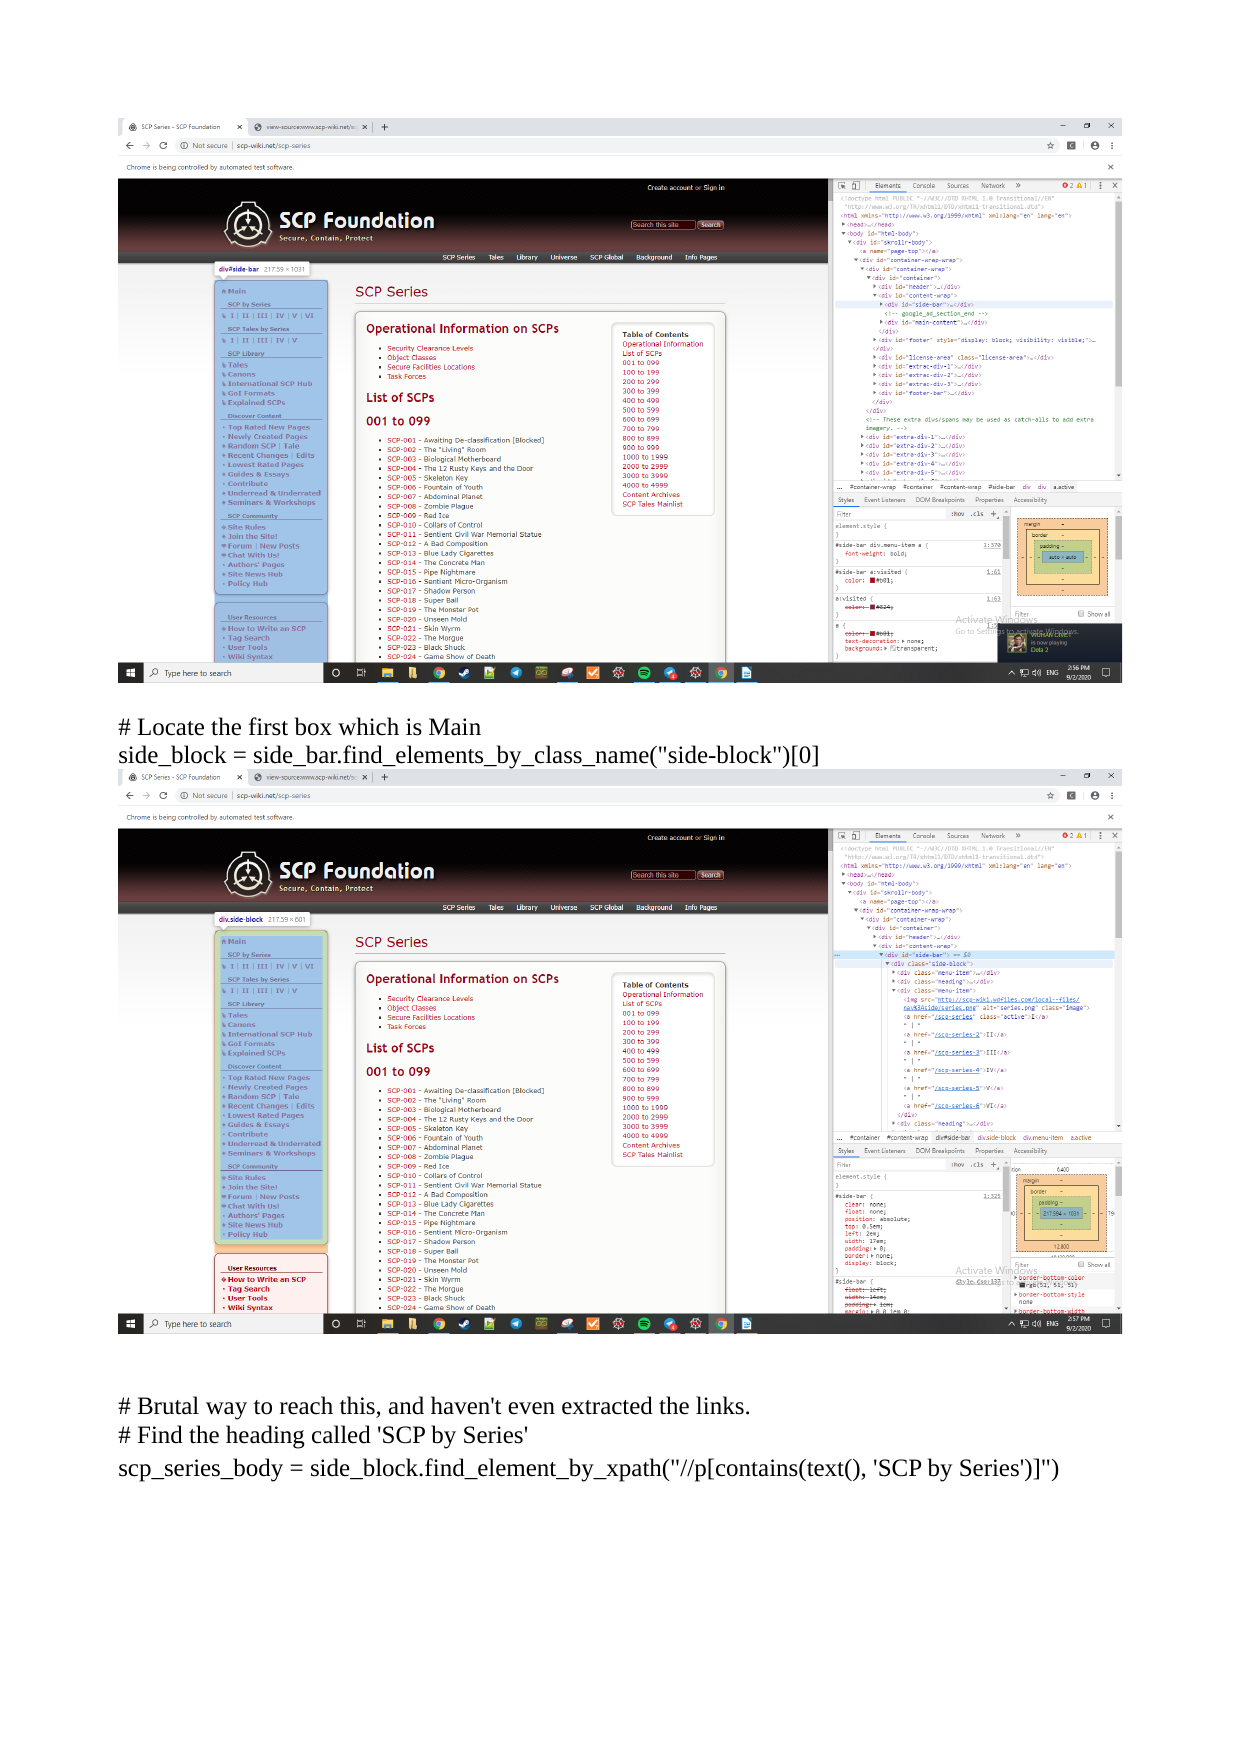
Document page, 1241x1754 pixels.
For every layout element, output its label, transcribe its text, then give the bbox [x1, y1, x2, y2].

picture [118, 769, 1123, 1334]
text # Find the heading called 'SCP by Series' [118, 1420, 1122, 1449]
text # Brutal way to reach this, and haven't even extracted the links. [118, 1391, 1122, 1420]
text scp_series_body = side_block.find_element_by_xpath("//p[contains(text(), 'SCP by Series')]") [118, 1453, 1122, 1482]
picture [118, 118, 1123, 683]
text # Locate the first box which is Main [118, 712, 1122, 740]
text side_block = side_bar.find_elements_by_class_name("side-block")[0] [118, 740, 1122, 769]
